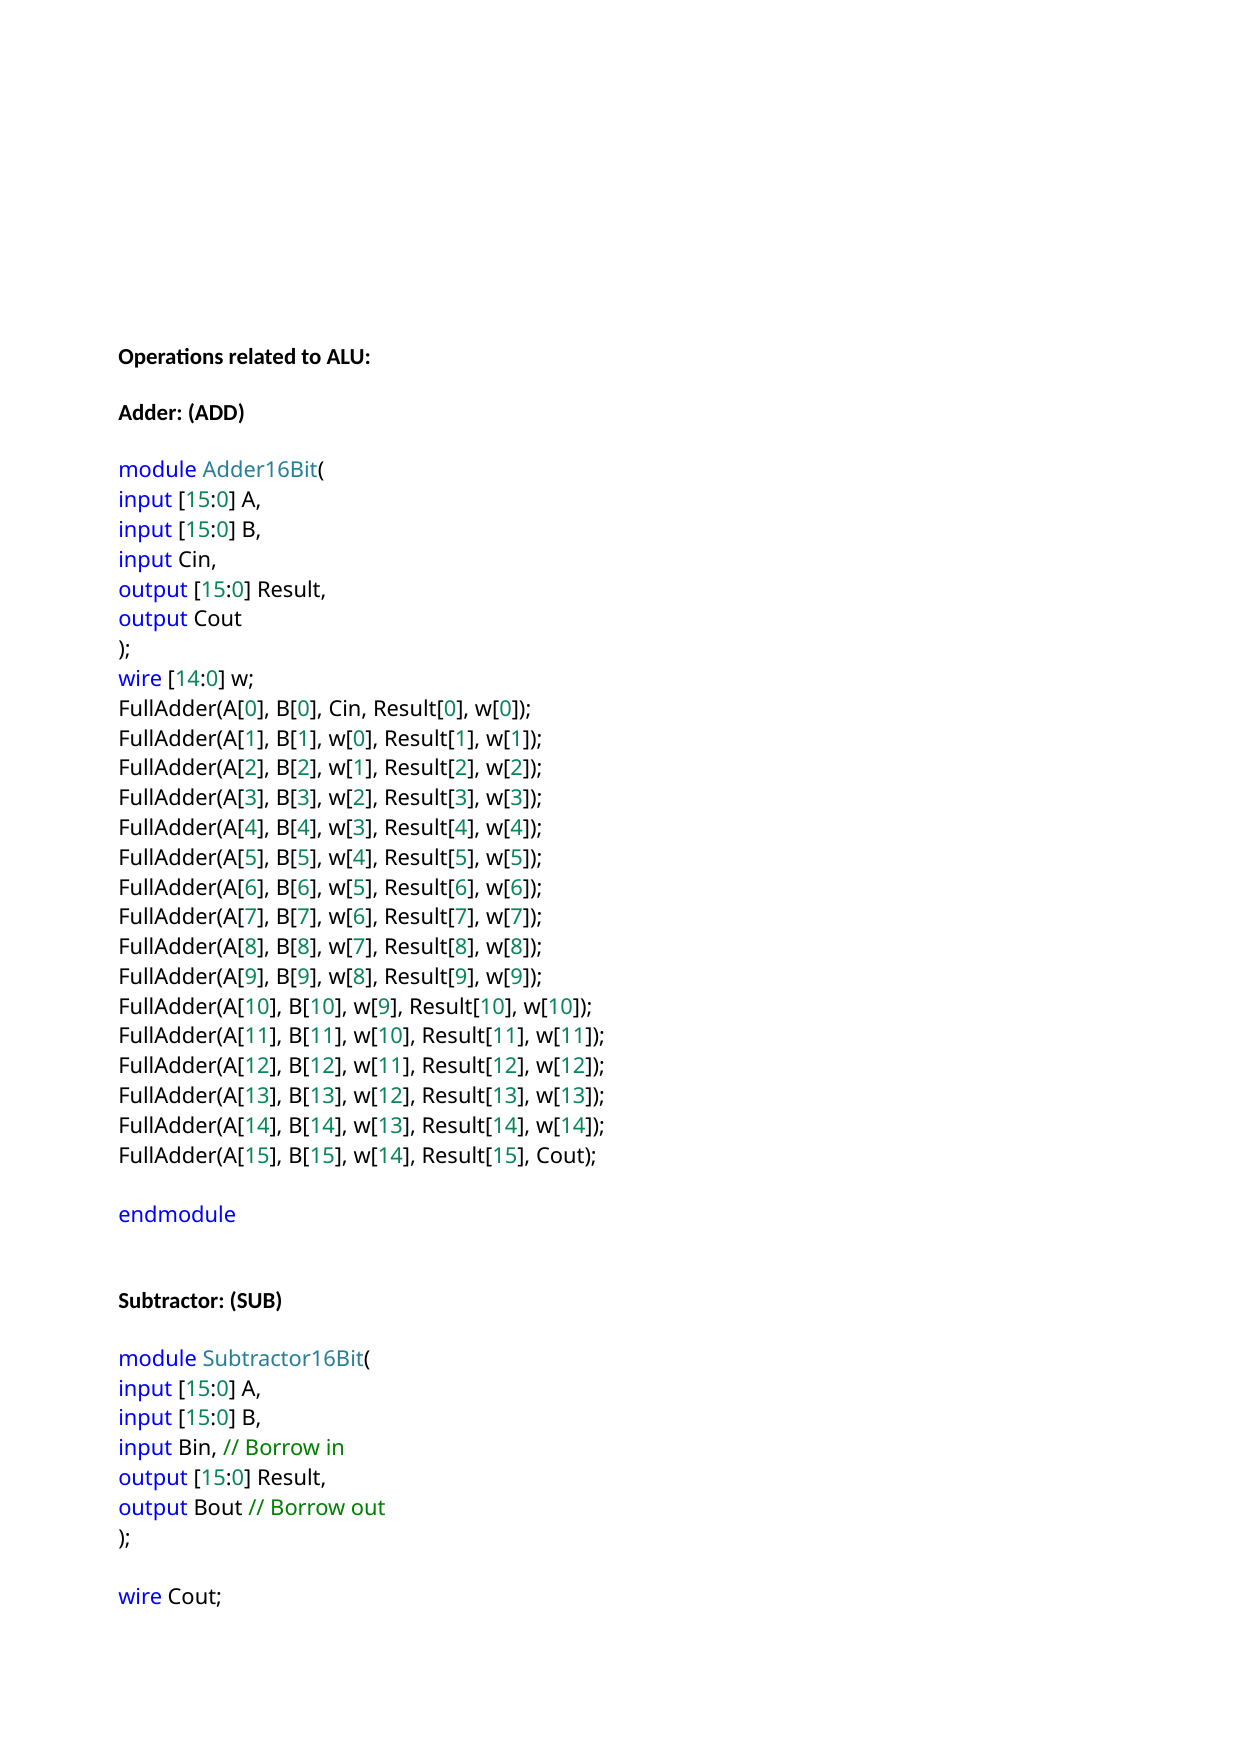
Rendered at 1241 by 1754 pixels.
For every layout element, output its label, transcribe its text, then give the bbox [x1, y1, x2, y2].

text Operations related to ALU: [118, 342, 1122, 370]
text FullAdder(A[13], B[13], w[12], Result[13], w[13]); [118, 1080, 1122, 1110]
text FullAdder(A[11], B[11], w[10], Result[11], w[11]); [118, 1020, 1122, 1050]
text output Cout [118, 603, 1122, 633]
text wire Cout; [118, 1581, 1122, 1611]
text FullAdder(A[14], B[14], w[13], Result[14], w[14]); [118, 1110, 1122, 1139]
text FullAdder(A[10], B[10], w[9], Result[10], w[10]); [118, 991, 1122, 1020]
text input [15:0] B, [118, 514, 1122, 544]
text endmodule [118, 1199, 1122, 1229]
text input [15:0] A, [118, 484, 1122, 514]
text FullAdder(A[0], B[0], Cin, Result[0], w[0]); [118, 693, 1122, 722]
text FullAdder(A[12], B[12], w[11], Result[12], w[12]); [118, 1050, 1122, 1080]
text FullAdder(A[4], B[4], w[3], Result[4], w[4]); [118, 812, 1122, 842]
text FullAdder(A[5], B[5], w[4], Result[5], w[5]); [118, 842, 1122, 871]
text FullAdder(A[8], B[8], w[7], Result[8], w[8]); [118, 931, 1122, 961]
text FullAdder(A[6], B[6], w[5], Result[6], w[6]); [118, 871, 1122, 901]
text FullAdder(A[1], B[1], w[0], Result[1], w[1]); [118, 722, 1122, 752]
text wire [14:0] w; [118, 663, 1122, 693]
text output Bout // Borrow out [118, 1492, 1122, 1521]
text input [15:0] A, [118, 1372, 1122, 1402]
text FullAdder(A[9], B[9], w[8], Result[9], w[9]); [118, 961, 1122, 991]
text output [15:0] Result, [118, 1462, 1122, 1492]
text module Subtractor16Bit( [118, 1343, 1122, 1372]
text Subtractor: (SUB) [118, 1287, 1122, 1315]
text ); [118, 1521, 1122, 1551]
text FullAdder(A[3], B[3], w[2], Result[3], w[3]); [118, 782, 1122, 812]
text FullAdder(A[7], B[7], w[6], Result[7], w[7]); [118, 901, 1122, 931]
text output [15:0] Result, [118, 573, 1122, 603]
text input Bin, // Borrow in [118, 1432, 1122, 1462]
text input Cin, [118, 544, 1122, 573]
text input [15:0] B, [118, 1402, 1122, 1432]
text ); [118, 633, 1122, 663]
text module Adder16Bit( [118, 454, 1122, 484]
text FullAdder(A[2], B[2], w[1], Result[2], w[2]); [118, 752, 1122, 782]
text FullAdder(A[15], B[15], w[14], Result[15], Cout); [118, 1139, 1122, 1169]
text Adder: (ADD) [118, 398, 1122, 426]
